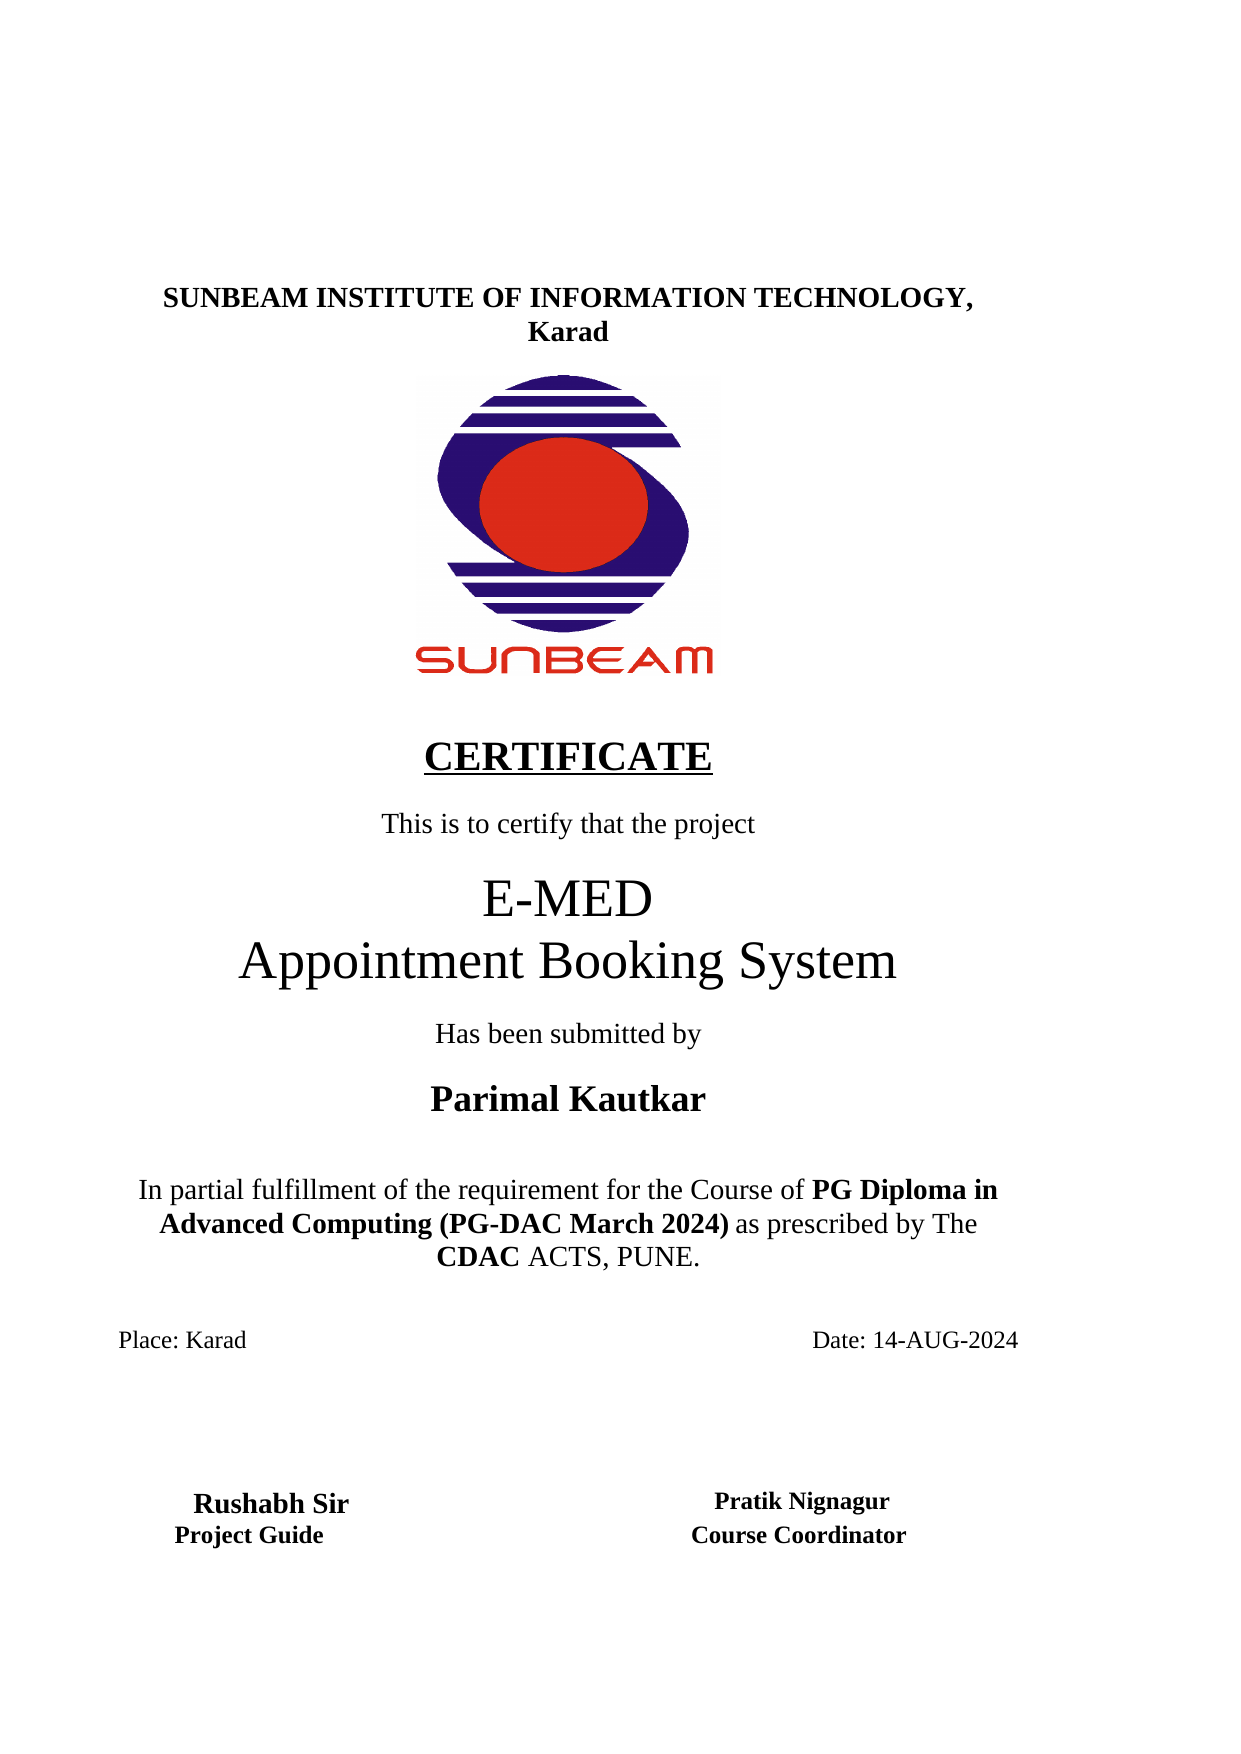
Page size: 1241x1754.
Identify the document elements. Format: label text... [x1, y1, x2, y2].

table_cell In partial fulfillment of the requirement for the Course of PG Diploma in Advanced Computing (PG-DAC March 2024) as prescribed by The CDAC ACTS, PUNE. [107, 1172, 1029, 1273]
table_cell [107, 1354, 1029, 1381]
table_cell E-MED Appointment Booking System [107, 866, 1029, 990]
table_cell [107, 779, 1029, 806]
table_cell [721, 375, 1029, 675]
table_cell [107, 1407, 1029, 1433]
table_cell [107, 1460, 1029, 1486]
table_cell This is to certify that the project [107, 806, 1029, 839]
table_cell CERTIFICATE [107, 731, 1029, 779]
table_cell SUNBEAM INSTITUTE OF INFORMATION TECHNOLOGY, Karad [107, 280, 1029, 347]
table_cell [107, 1120, 1029, 1146]
table_cell [107, 1146, 1029, 1172]
table_cell [107, 1050, 1029, 1076]
table_cell Date: 14-AUG-2024 [568, 1326, 1029, 1354]
table_cell [107, 1381, 1029, 1407]
table_cell [107, 1299, 1029, 1326]
table_cell Rushabh Sir [107, 1486, 568, 1520]
table_cell Pratik Nignagur [568, 1486, 1029, 1520]
table_cell [107, 990, 1029, 1017]
table_cell Course Coordinator [568, 1520, 1029, 1548]
table_header [107, 252, 1029, 280]
table_cell [107, 348, 1029, 375]
table_cell [107, 839, 1029, 866]
table_cell [107, 704, 1029, 731]
table_cell Has been submitted by [107, 1017, 1029, 1050]
table_cell [107, 1434, 1029, 1460]
table_cell [107, 675, 1029, 703]
table_cell Place: Karad [107, 1326, 568, 1354]
table_cell Project Guide [107, 1520, 568, 1548]
table_cell [107, 375, 415, 675]
table_cell Parimal Kautkar [107, 1076, 1029, 1119]
table_cell [107, 1273, 1029, 1299]
